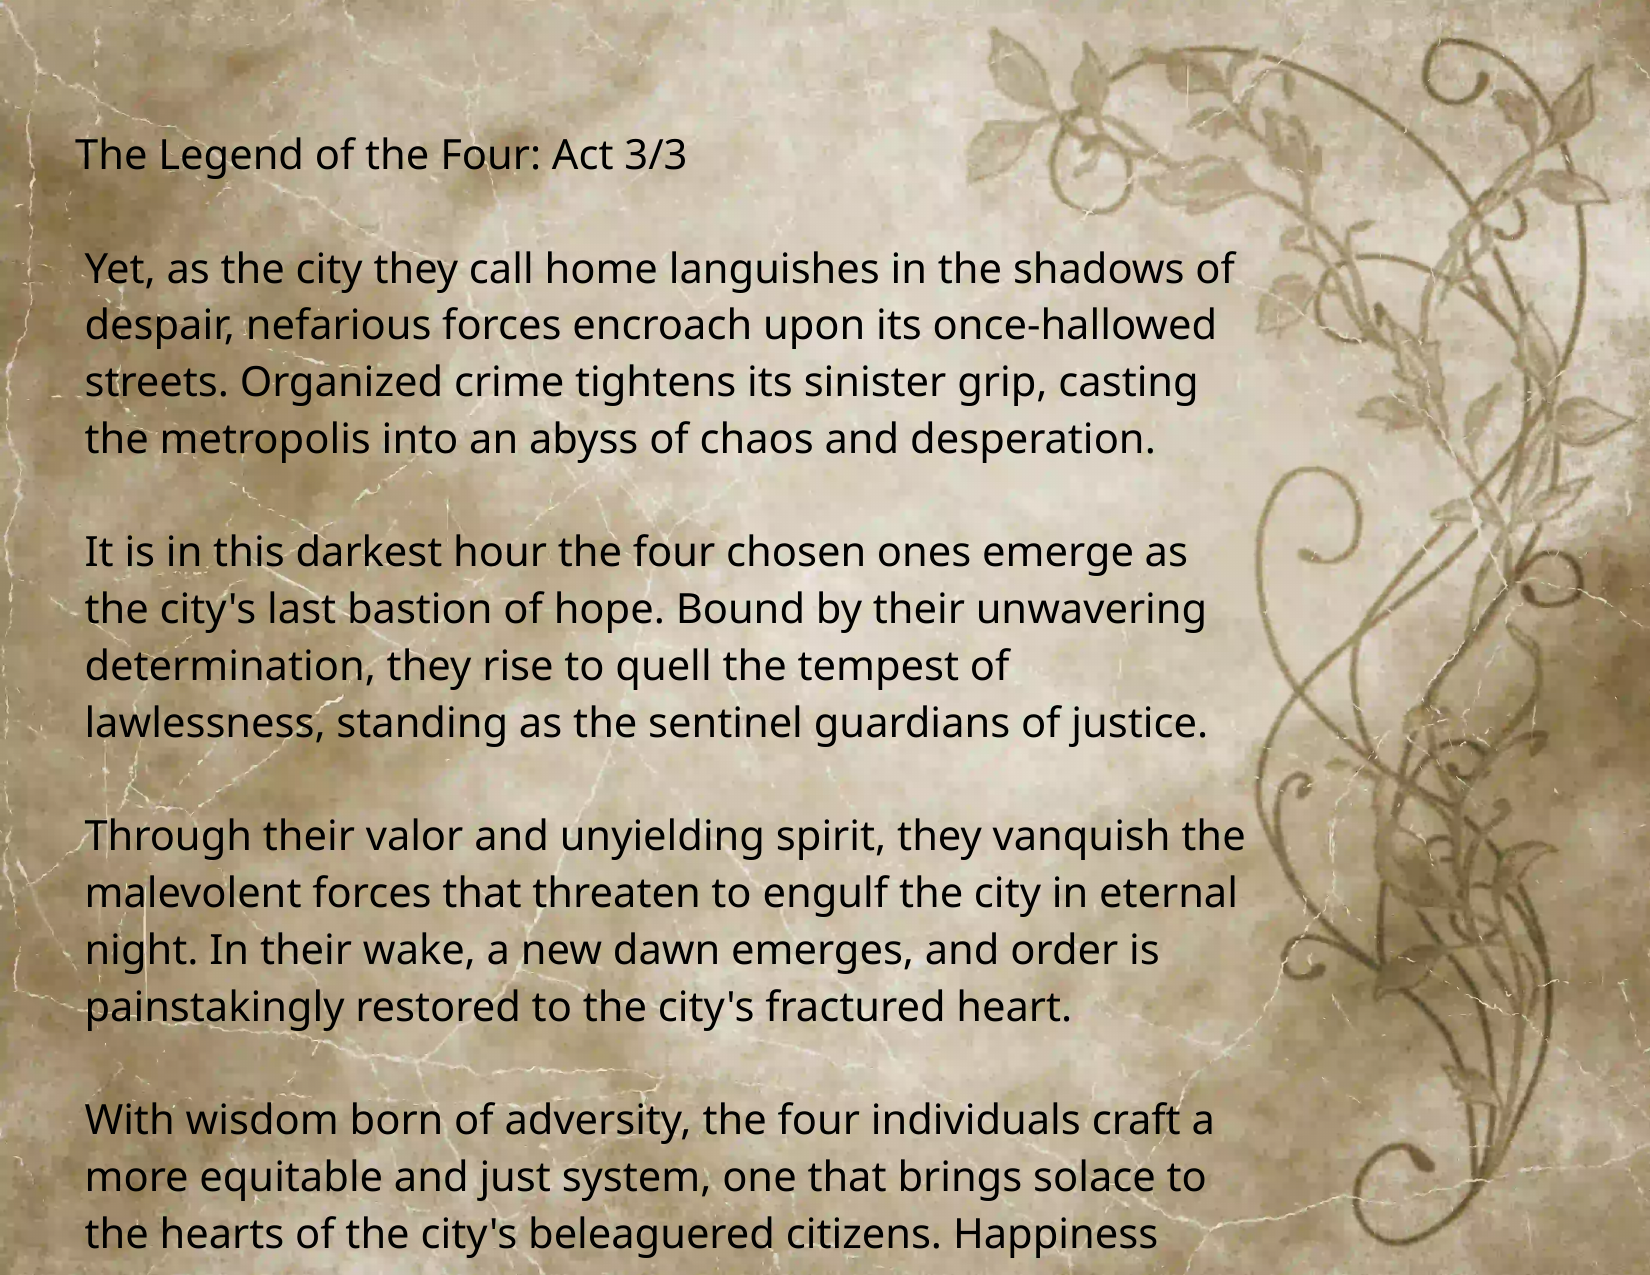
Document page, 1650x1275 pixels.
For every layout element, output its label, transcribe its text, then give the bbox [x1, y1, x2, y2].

text With wisdom born of adversity, the four individuals craft a more equitable and just system, one that brings solace to the hearts of the city's beleaguered citizens. Happiness [84, 1090, 1256, 1260]
text Yet, as the city they call home languishes in the shadows of despair, nefarious forces encroach upon its once-hallowed streets. Organized crime tightens its sinister grip, casting the metropolis into an abyss of chaos and desperation. [84, 238, 1256, 466]
picture [0, 0, 1650, 1275]
text It is in this darkest hour the four chosen ones emerge as the city's last bastion of hope. Bound by their unwavering determination, they rise to quell the tempest of lawlessness, standing as the sentinel guardians of justice. [84, 522, 1256, 749]
text The Legend of the Four: Act 3/3 [75, 125, 1256, 182]
text Through their valor and unyielding spirit, they vanquish the malevolent forces that threaten to engulf the city in eternal night. In their wake, a new dawn emerges, and order is painstakingly restored to the city's fractured heart. [84, 806, 1256, 1033]
